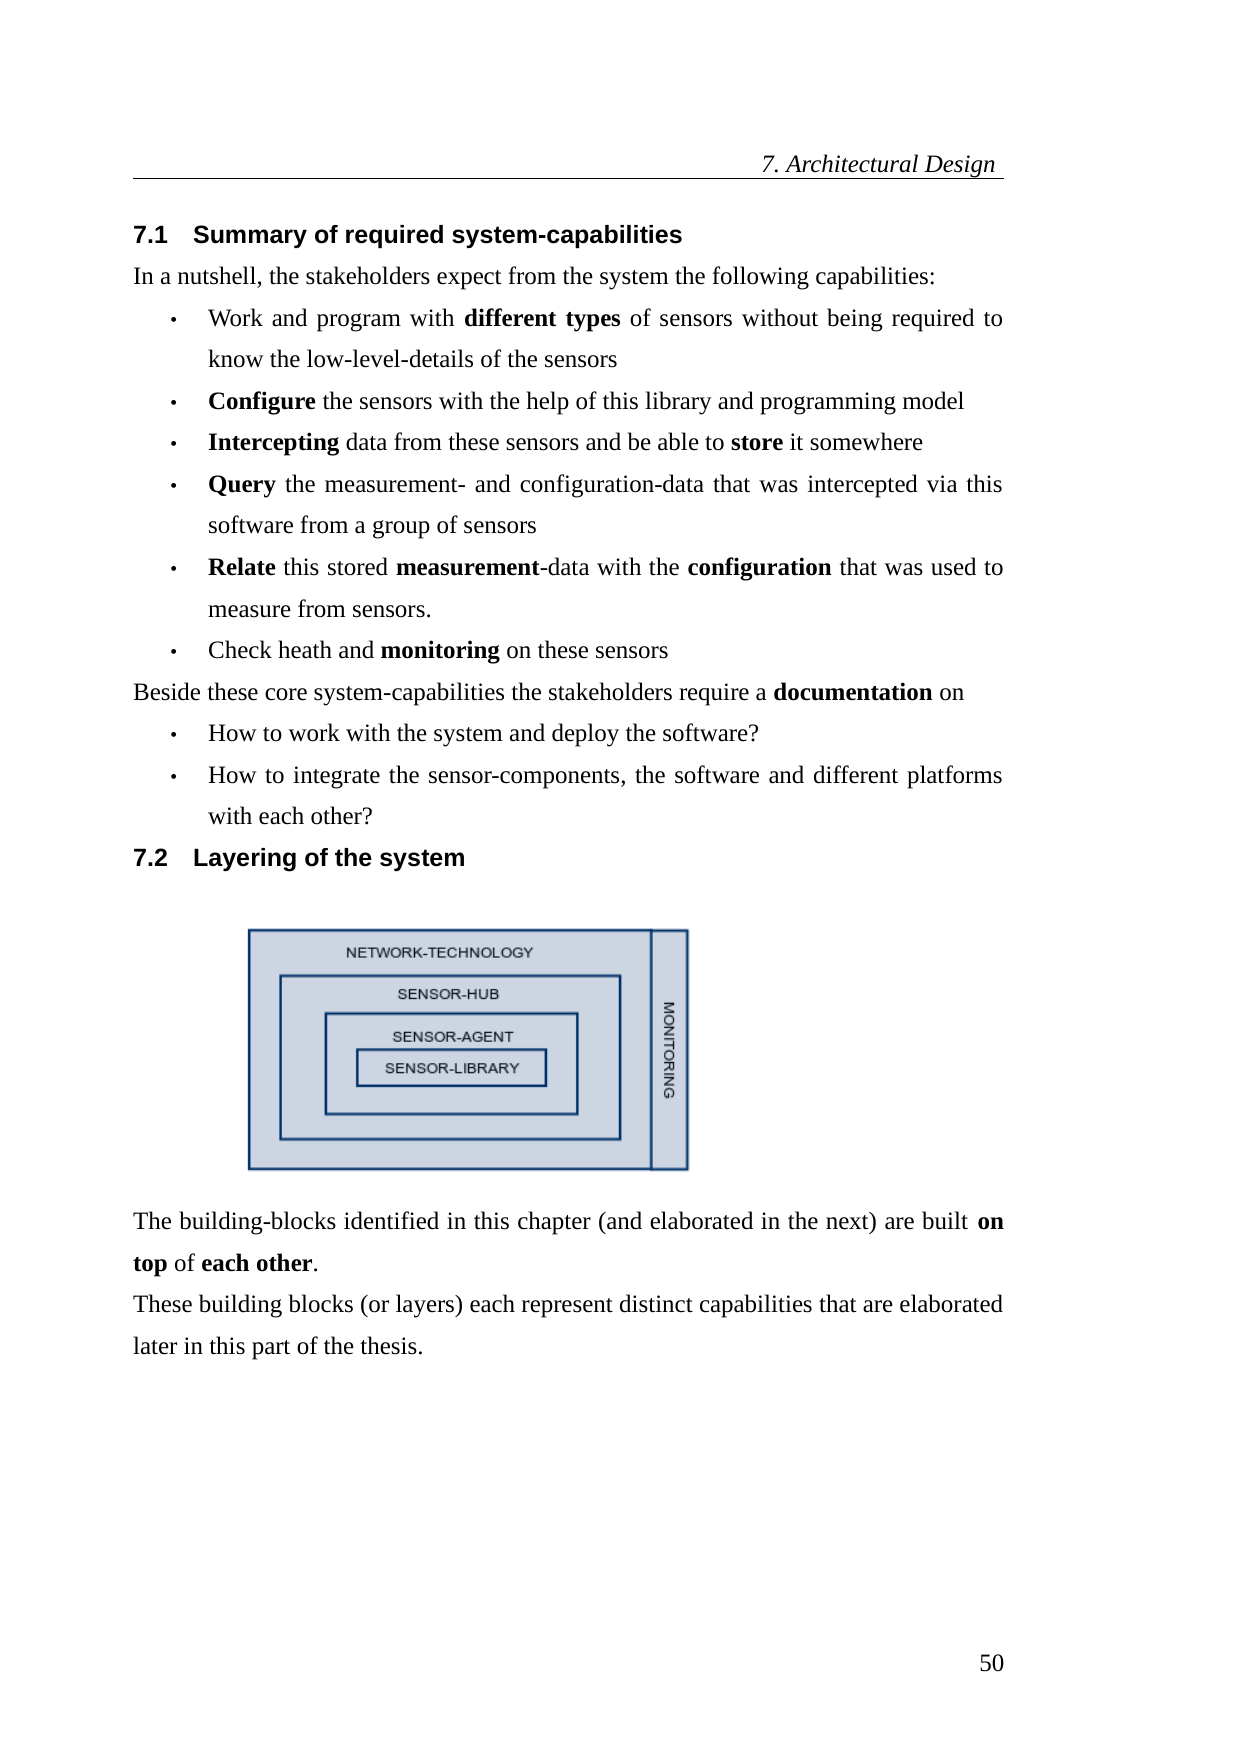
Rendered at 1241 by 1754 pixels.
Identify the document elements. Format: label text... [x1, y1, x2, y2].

list How to integrate the sensor-components, the software and different platforms with each other? [170, 761, 1004, 830]
list Query the measurement- and configuration-data that was intercepted via this software from a group of sensors [170, 470, 1004, 539]
list How to work with the system and deploy the software? [170, 719, 1004, 747]
picture [238, 910, 712, 1194]
list Beside these core system-capabilities the stakeholders require a documentation on [133, 678, 1004, 706]
subtitle Layering of the system [133, 844, 1004, 872]
list Check heath and monitoring on these sensors [170, 636, 1004, 664]
list Relate this stored measurement-data with the configuration that was used to measure from sensors. [170, 553, 1004, 622]
text The building-blocks identified in this chapter (and elaborated in the next) are built on top of each other. [133, 886, 1004, 1277]
text These building blocks (or layers) each represent distinct capabilities that are elaborated later in this part of the thesis. [133, 1291, 1004, 1360]
list Work and program with different types of sensors without being required to know the low-level-details of the sensors [170, 304, 1004, 373]
text In a nutshell, the stakeholders expect from the system the following capabilities: [133, 262, 1004, 290]
list Intercepting data from these sensors and be able to store it somewhere [170, 428, 1004, 456]
subtitle Summary of required system-capabilities [133, 220, 1004, 248]
list Configure the sensors with the help of this library and programming model [170, 387, 1004, 414]
